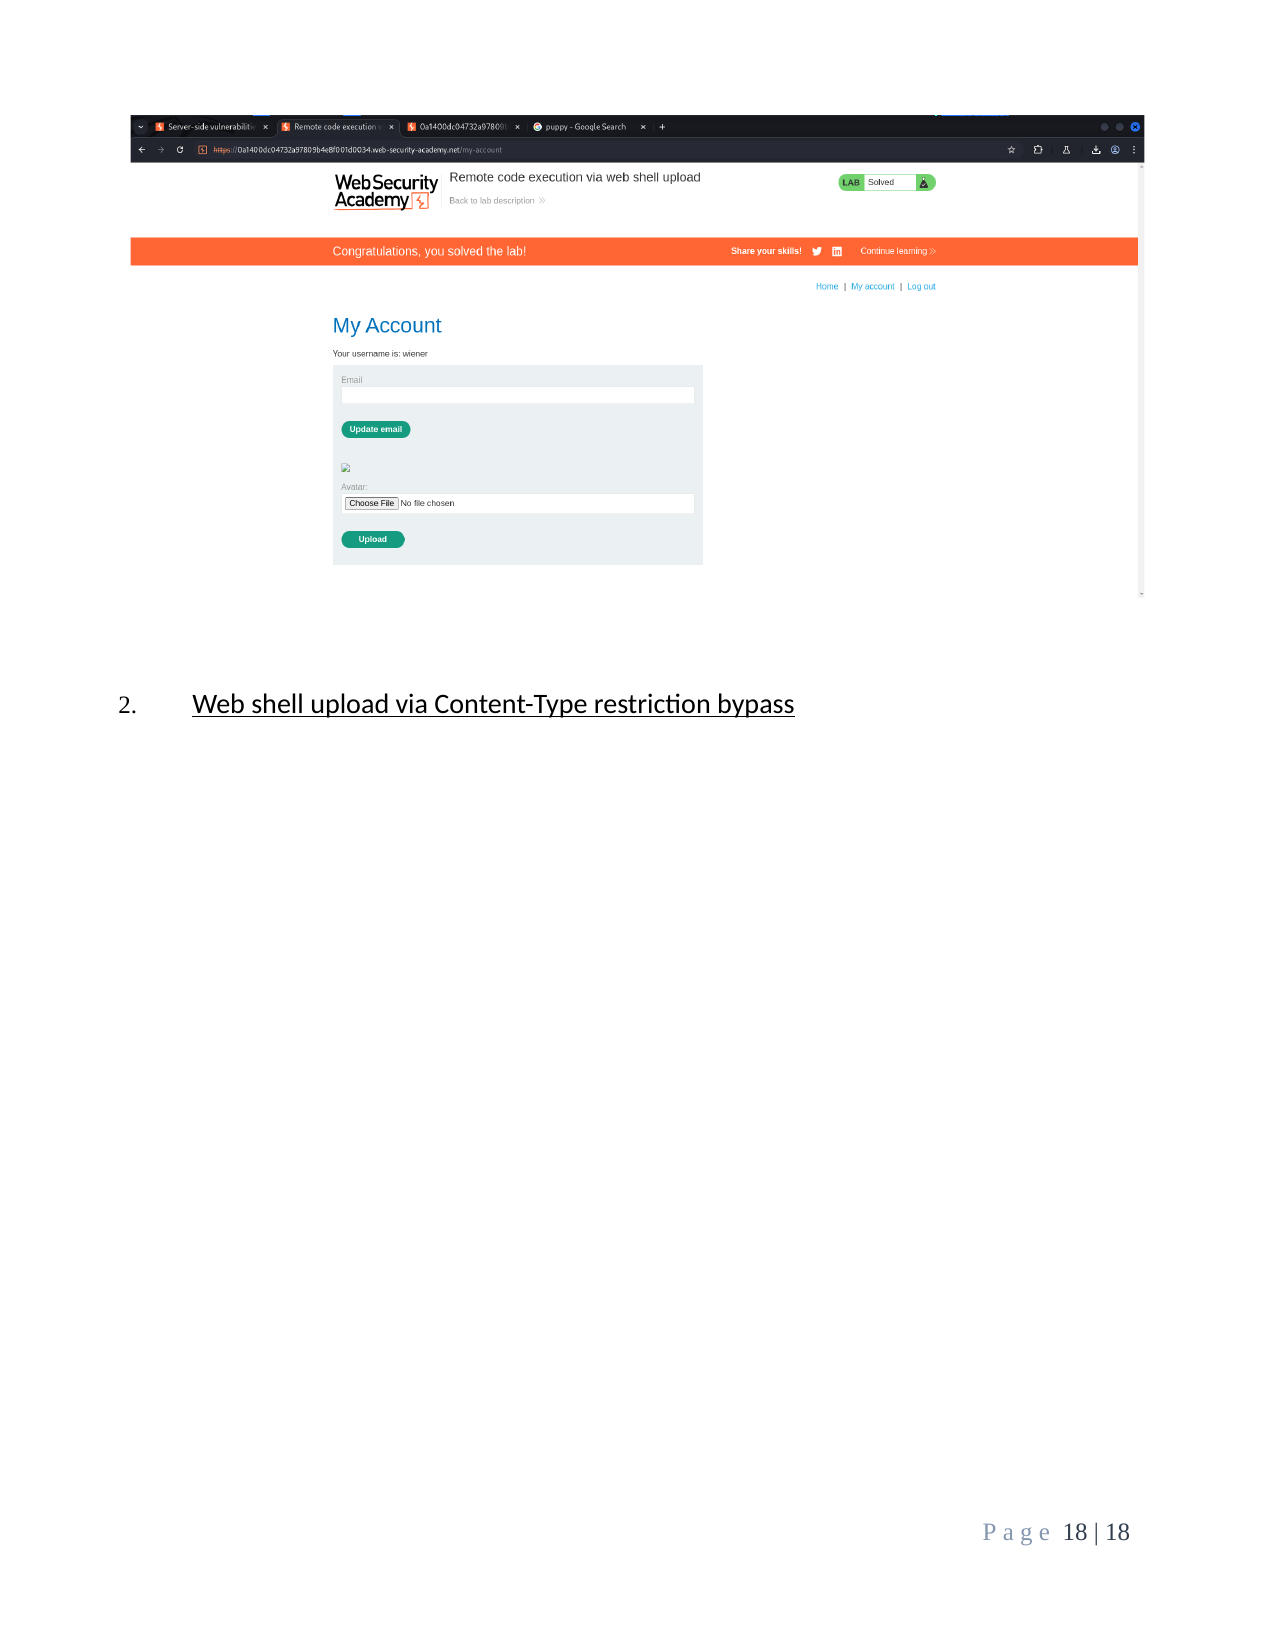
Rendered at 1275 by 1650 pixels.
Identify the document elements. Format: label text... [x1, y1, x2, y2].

list Web shell upload via Content-Type restriction bypass [118, 686, 1144, 720]
